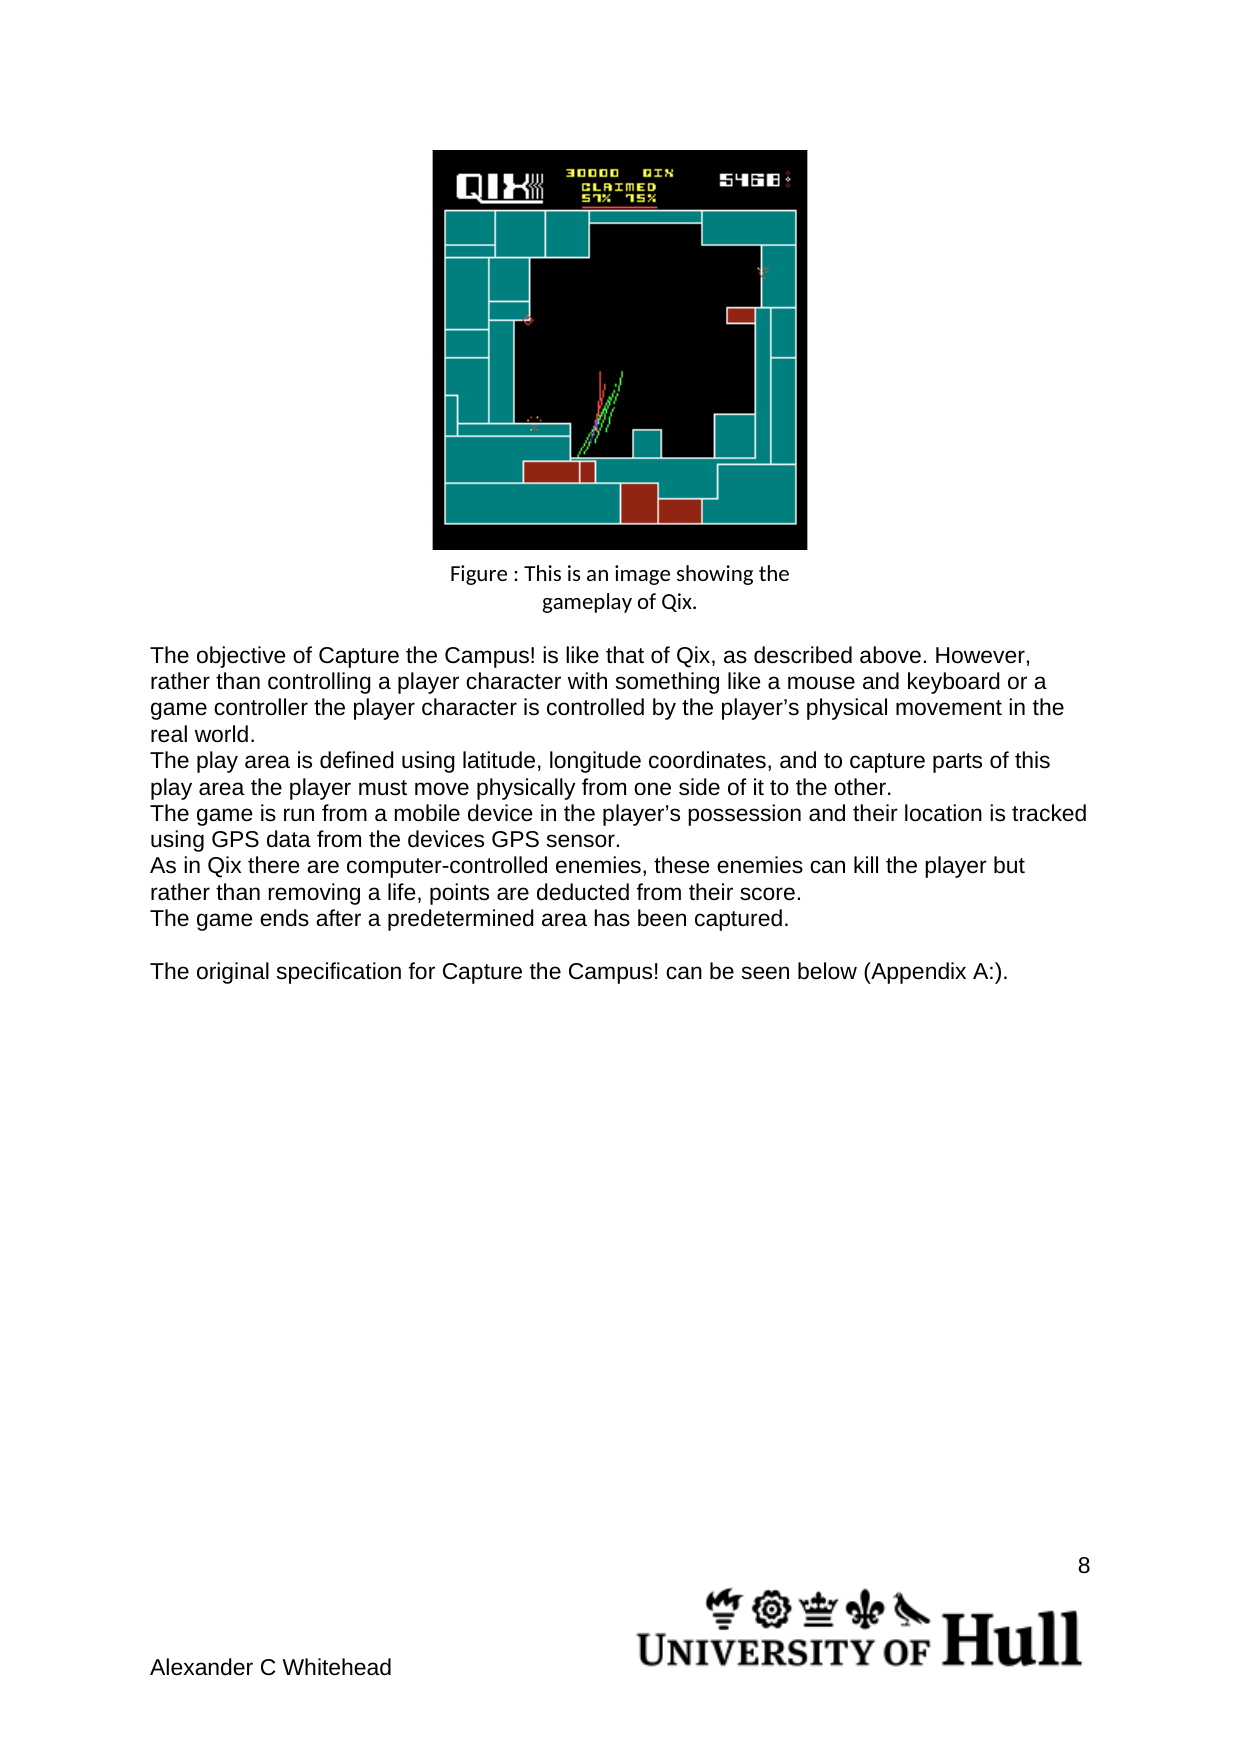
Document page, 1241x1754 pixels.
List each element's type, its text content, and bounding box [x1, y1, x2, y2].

text The game is run from a mobile device in the player’s possession and their location is tracked using GPS data from the devices GPS sensor. [150, 800, 1090, 852]
picture [630, 1578, 1091, 1676]
picture [432, 150, 808, 550]
text The game ends after a predetermined area has been captured. [150, 905, 1090, 932]
text As in Qix there are computer-controlled enemies, these enemies can kill the player but rather than removing a life, points are deducted from their score. [150, 852, 1090, 905]
text The objective of Capture the Campus! is like that of Qix, as described above. However, rather than controlling a player character with something like a mouse and keyboard or a game controller the player character is controlled by the player’s physical movement in the real world. [150, 642, 1090, 747]
text The play area is defined using latitude, longitude coordinates, and to capture parts of this play area the player must move physically from one side of it to the other. [150, 747, 1090, 800]
text The original specification for Capture the Campus! can be seen below (Appendix A:). [150, 958, 1090, 984]
